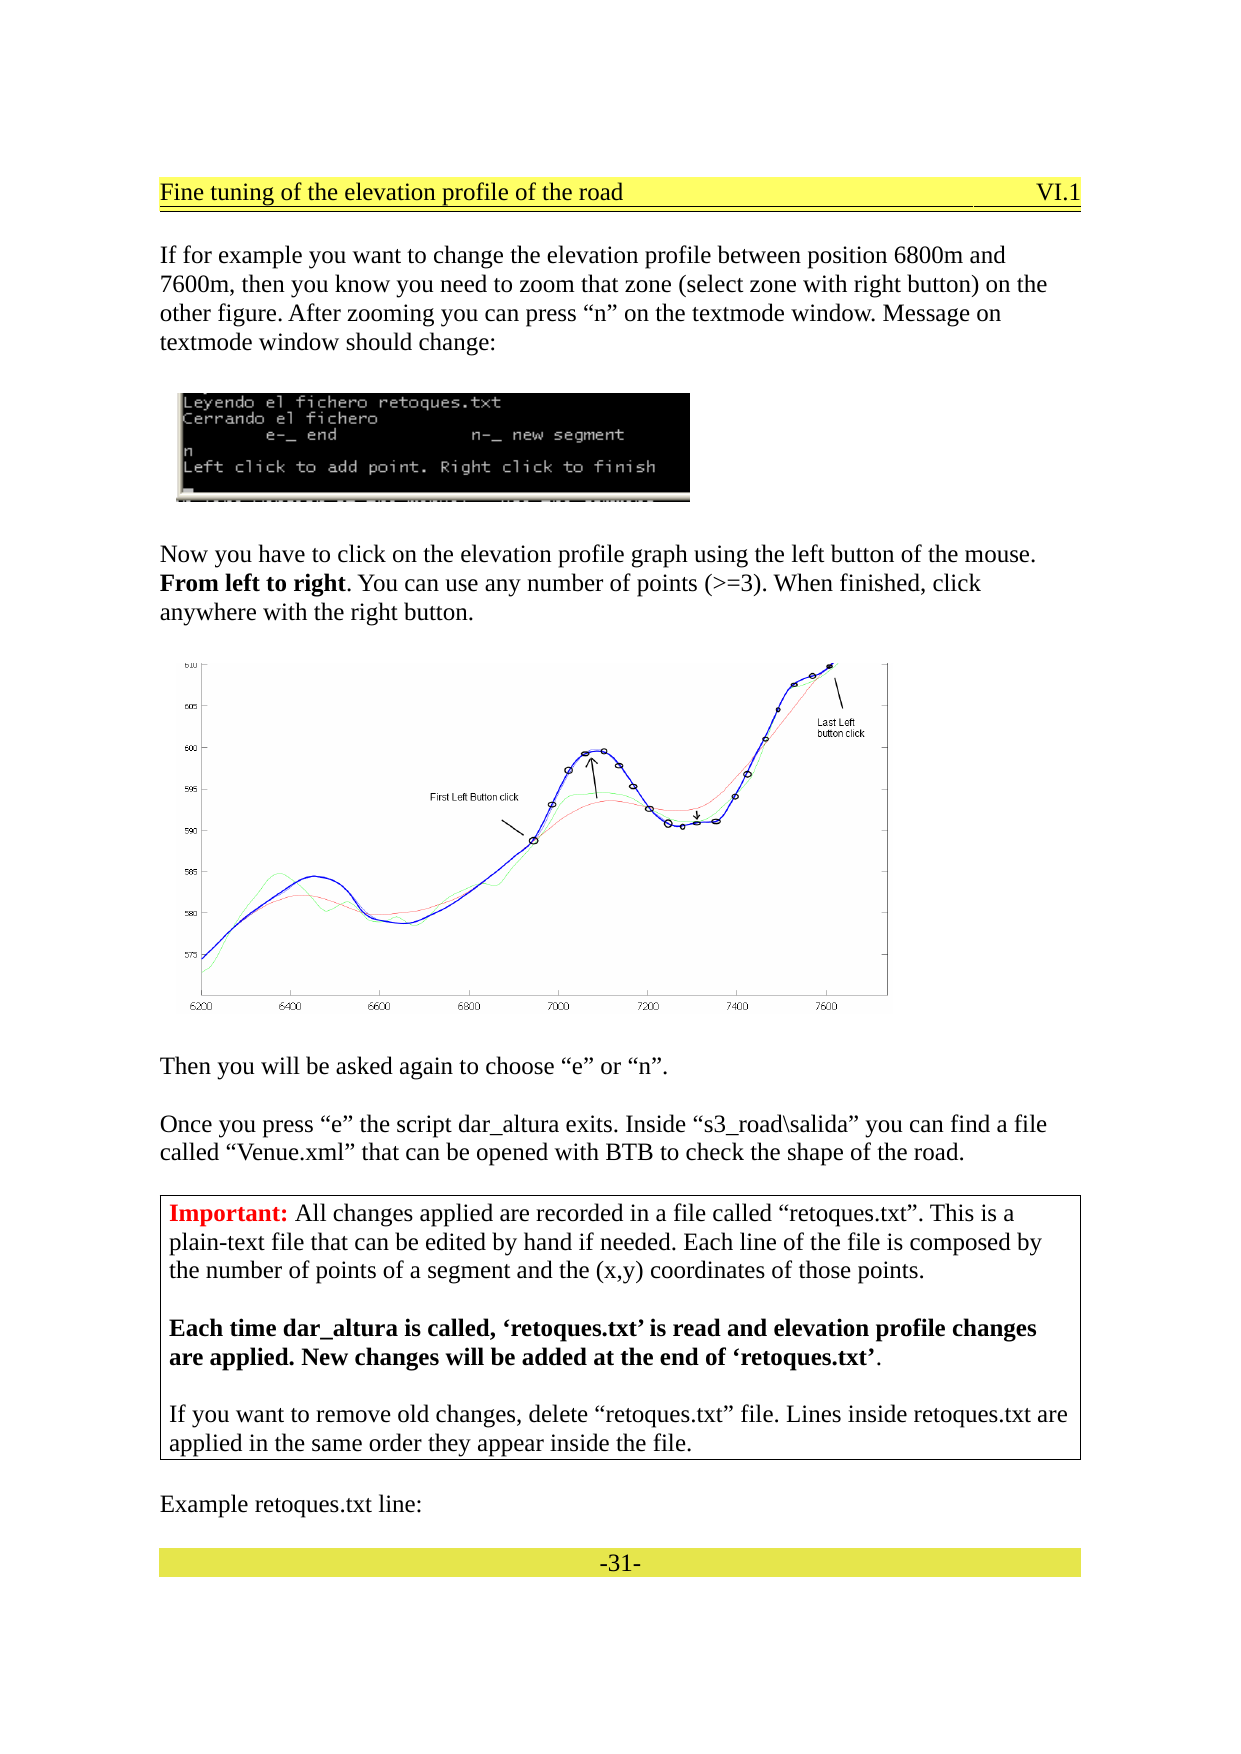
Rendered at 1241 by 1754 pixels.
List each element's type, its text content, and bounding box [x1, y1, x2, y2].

picture [176, 663, 893, 1014]
text Each time dar_altura is called, ‘retoques.txt’ is read and elevation profile changes are applied. New changes will be added at the end of ‘retoques.txt’. [161, 1310, 1080, 1371]
text Example retoques.txt line: [159, 1489, 1081, 1517]
picture [176, 393, 690, 502]
text If you want to remove old changes, delete “retoques.txt” file. Lines inside retoques.txt are applied in the same order they appear inside the file. [161, 1396, 1080, 1459]
text Then you will be asked again to choose “e” or “n”. [159, 1051, 1081, 1080]
text Now you have to click on the elevation profile graph using the left button of the mouse. From left to right. You can use any number of points (>=3). When finished, click anywhere with the right button. [159, 539, 1081, 626]
text If for example you want to change the elevation profile between position 6800m and 7600m, then you know you need to zoom that zone (select zone with right button) on the other figure. After zooming you can press “n” on the textmode window. Message on textmode window should change: [159, 240, 1081, 355]
text Important: All changes applied are recorded in a file called “retoques.txt”. This is a plain-text file that can be edited by hand if needed. Each line of the file is composed by the number of points of a segment and the (x,y) coordinates of those points. [161, 1196, 1080, 1284]
text Once you press “e” the script dar_altura exits. Inside “s3_road\salida” you can find a file called “Venue.xml” that can be opened with BTB to check the shape of the road. [159, 1109, 1081, 1166]
